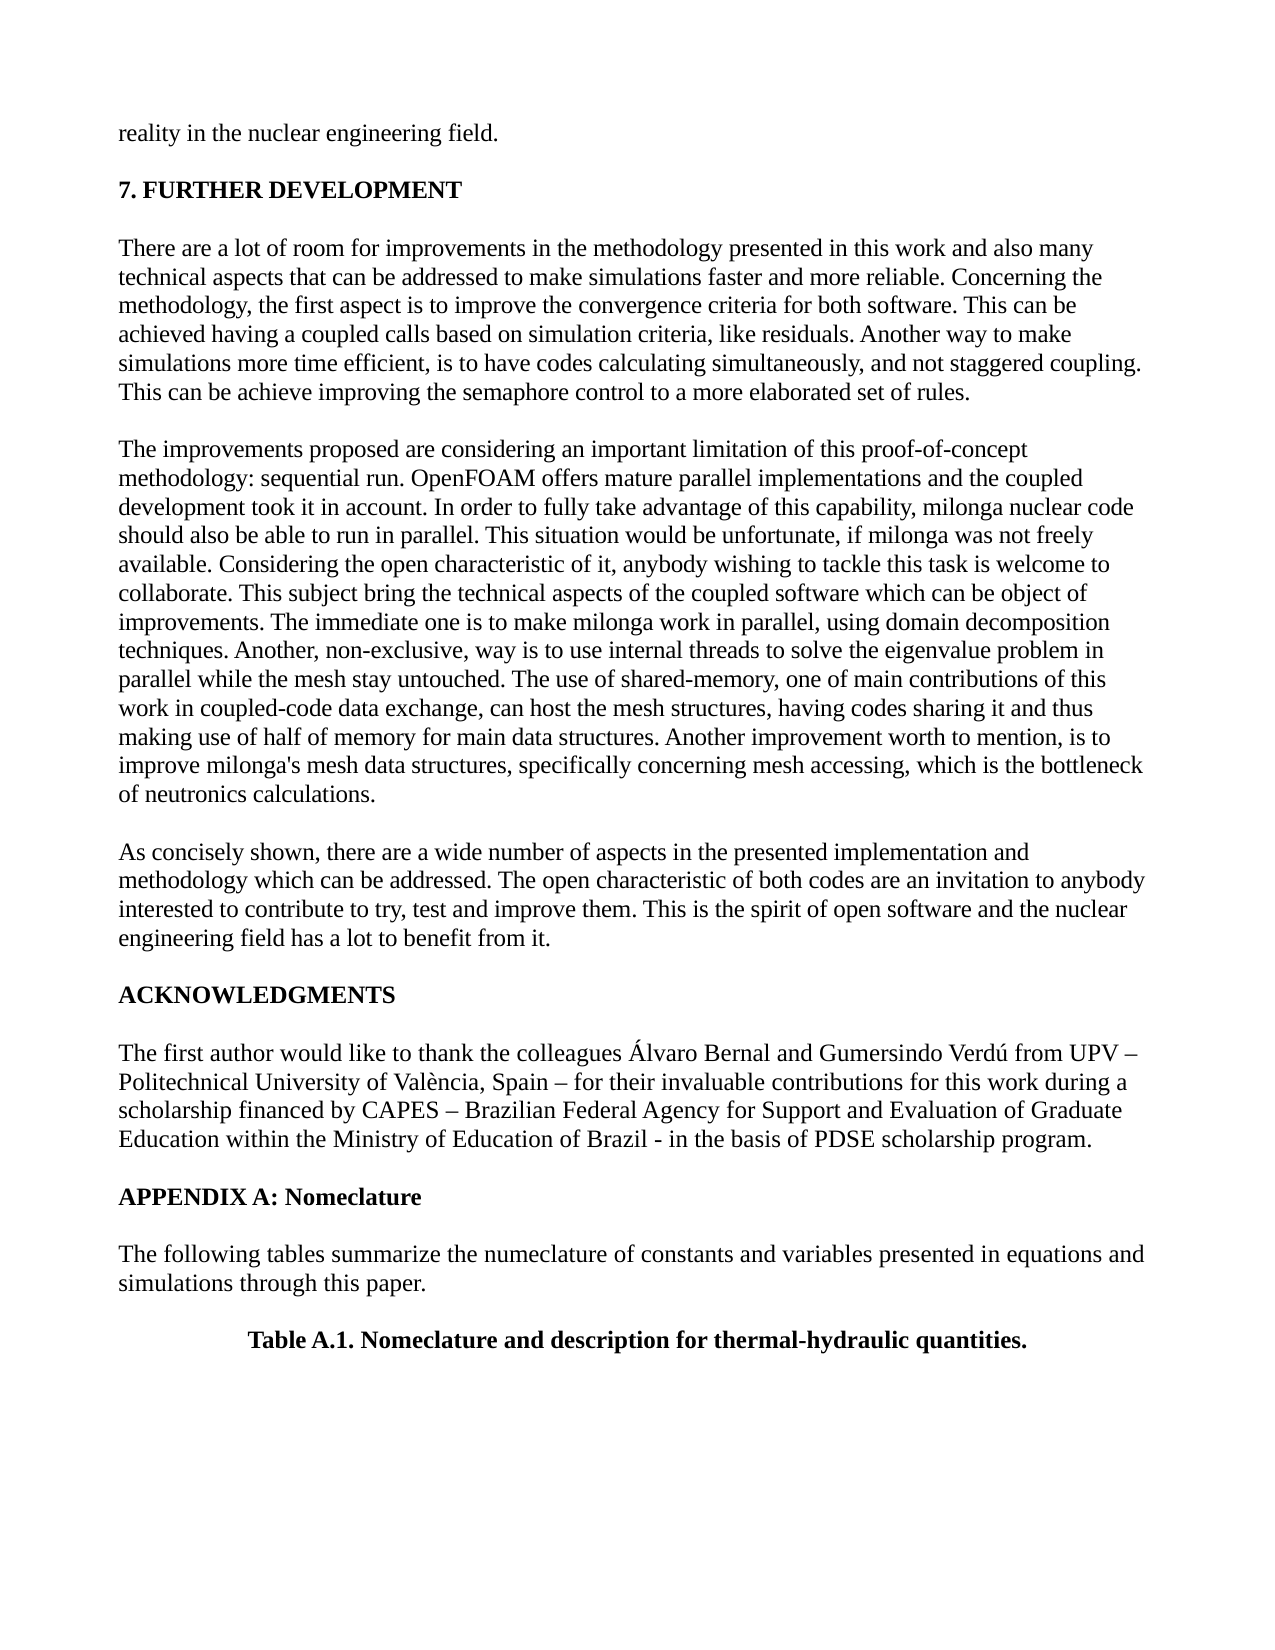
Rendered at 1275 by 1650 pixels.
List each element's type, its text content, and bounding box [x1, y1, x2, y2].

text ACKNOWLEDGMENTS [118, 981, 1157, 1009]
text Table A.1. Nomeclature and description for thermal-hydraulic quantities. [118, 1326, 1157, 1354]
text The first author would like to thank the colleagues Álvaro Bernal and Gumersindo Verdú from UPV – Politechnical University of València, Spain – for their invaluable contributions for this work during a scholarship financed by CAPES – Brazilian Federal Agency for Support and Evaluation of Graduate Education within the Ministry of Education of Brazil - in the basis of PDSE scholarship program. [118, 1038, 1157, 1153]
text The following tables summarize the numeclature of constants and variables presented in equations and simulations through this paper. [118, 1239, 1157, 1297]
text The improvements proposed are considering an important limitation of this proof-of-concept methodology: sequential run. OpenFOAM offers mature parallel implementations and the coupled development took it in account. In order to fully take advantage of this capability, milonga nuclear code should also be able to run in parallel. This situation would be unfortunate, if milonga was not freely available. Considering the open characteristic of it, anybody wishing to tackle this task is welcome to collaborate. This subject bring the technical aspects of the coupled software which can be object of improvements. The immediate one is to make milonga work in parallel, using domain decomposition techniques. Another, non-exclusive, way is to use internal threads to solve the eigenvalue problem in parallel while the mesh stay untouched. The use of shared-memory, one of main contributions of this work in coupled-code data exchange, can host the mesh structures, having codes sharing it and thus making use of half of memory for main data structures. Another improvement worth to mention, is to improve milonga's mesh data structures, specifically concerning mesh accessing, which is the bottleneck of neutronics calculations. [118, 434, 1157, 808]
text There are a lot of room for improvements in the methodology presented in this work and also many technical aspects that can be addressed to make simulations faster and more reliable. Concerning the methodology, the first aspect is to improve the convergence criteria for both software. This can be achieved having a coupled calls based on simulation criteria, like residuals. Another way to make simulations more time efficient, is to have codes calculating simultaneously, and not staggered coupling. This can be achieve improving the semaphore control to a more elaborated set of rules. [118, 233, 1157, 406]
text reality in the nuclear engineering field. [118, 118, 1157, 147]
text 7. FURTHER DEVELOPMENT [118, 176, 1157, 204]
text APPENDIX A: Nomeclature [118, 1182, 1157, 1211]
text As concisely shown, there are a wide number of aspects in the presented implementation and methodology which can be addressed. The open characteristic of both codes are an invitation to anybody interested to contribute to try, test and improve them. This is the spirit of open software and the nuclear engineering field has a lot to benefit from it. [118, 837, 1157, 952]
